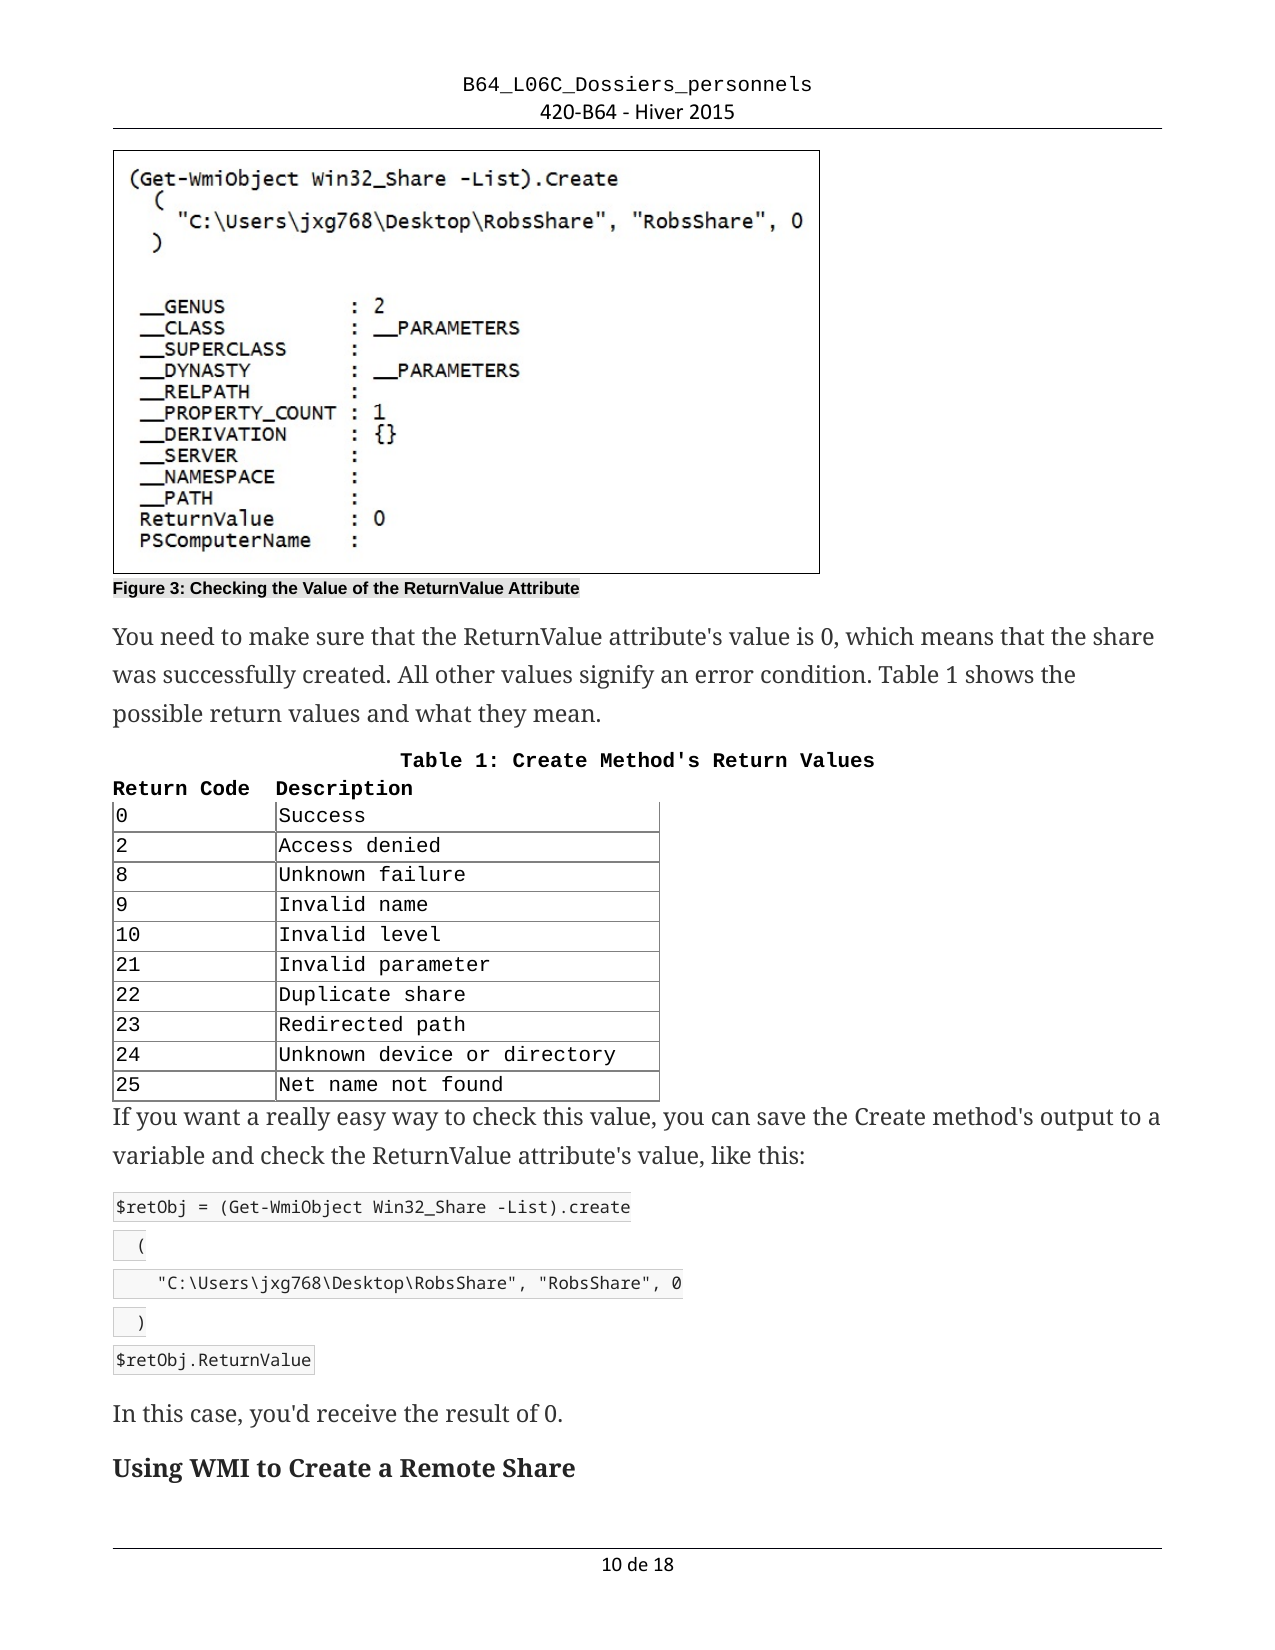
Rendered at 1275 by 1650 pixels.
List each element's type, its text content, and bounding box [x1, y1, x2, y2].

table_cell Duplicate share [277, 982, 659, 1011]
table_cell Invalid name [277, 892, 659, 921]
table_cell 10 [114, 922, 275, 951]
text In this case, you'd receive the result of 0. [112, 1398, 1162, 1430]
table_cell 24 [114, 1042, 275, 1070]
table_header Return Code [113, 778, 275, 802]
text If you want a really easy way to check this value, you can save the Create method's output to a variable and check the ReturnValue attribute's value, like this: [112, 1101, 1162, 1171]
table_cell 9 [114, 892, 275, 921]
table_cell Redirected path [277, 1012, 659, 1041]
picture [114, 151, 819, 573]
table_cell Success [277, 802, 659, 831]
table_cell 22 [114, 982, 275, 1011]
text You need to make sure that the ReturnValue attribute's value is 0, which means that the share was successfully created. All other values signify an error condition. Table 1 shows the possible return values and what they mean. [112, 620, 1162, 729]
table_cell 25 [114, 1072, 275, 1100]
table_cell Unknown device or directory [277, 1042, 659, 1070]
table_cell 0 [114, 802, 275, 831]
table_header Description [275, 778, 659, 802]
table_cell Invalid parameter [277, 952, 659, 981]
text Table 1: Create Method's Return Values [112, 750, 1162, 773]
table_cell Invalid level [277, 922, 659, 951]
table_cell Net name not found [277, 1072, 659, 1100]
table_cell 2 [114, 833, 275, 861]
subtitle Using WMI to Create a Remote Share [112, 1451, 1162, 1485]
table_cell Access denied [277, 833, 659, 861]
table_cell Unknown failure [277, 863, 659, 891]
text $retObj = (Get-WmiObject Win32_Share -List).create ( "C:\Users\jxg768\Desktop\RobsShare", "RobsShare", 0 ) $retObj.ReturnValue [112, 1192, 1162, 1374]
table_cell 8 [114, 863, 275, 891]
text Figure 3: Checking the Value of the ReturnValue Attribute [112, 578, 1162, 598]
table_cell 21 [114, 952, 275, 981]
table_cell 23 [114, 1012, 275, 1041]
